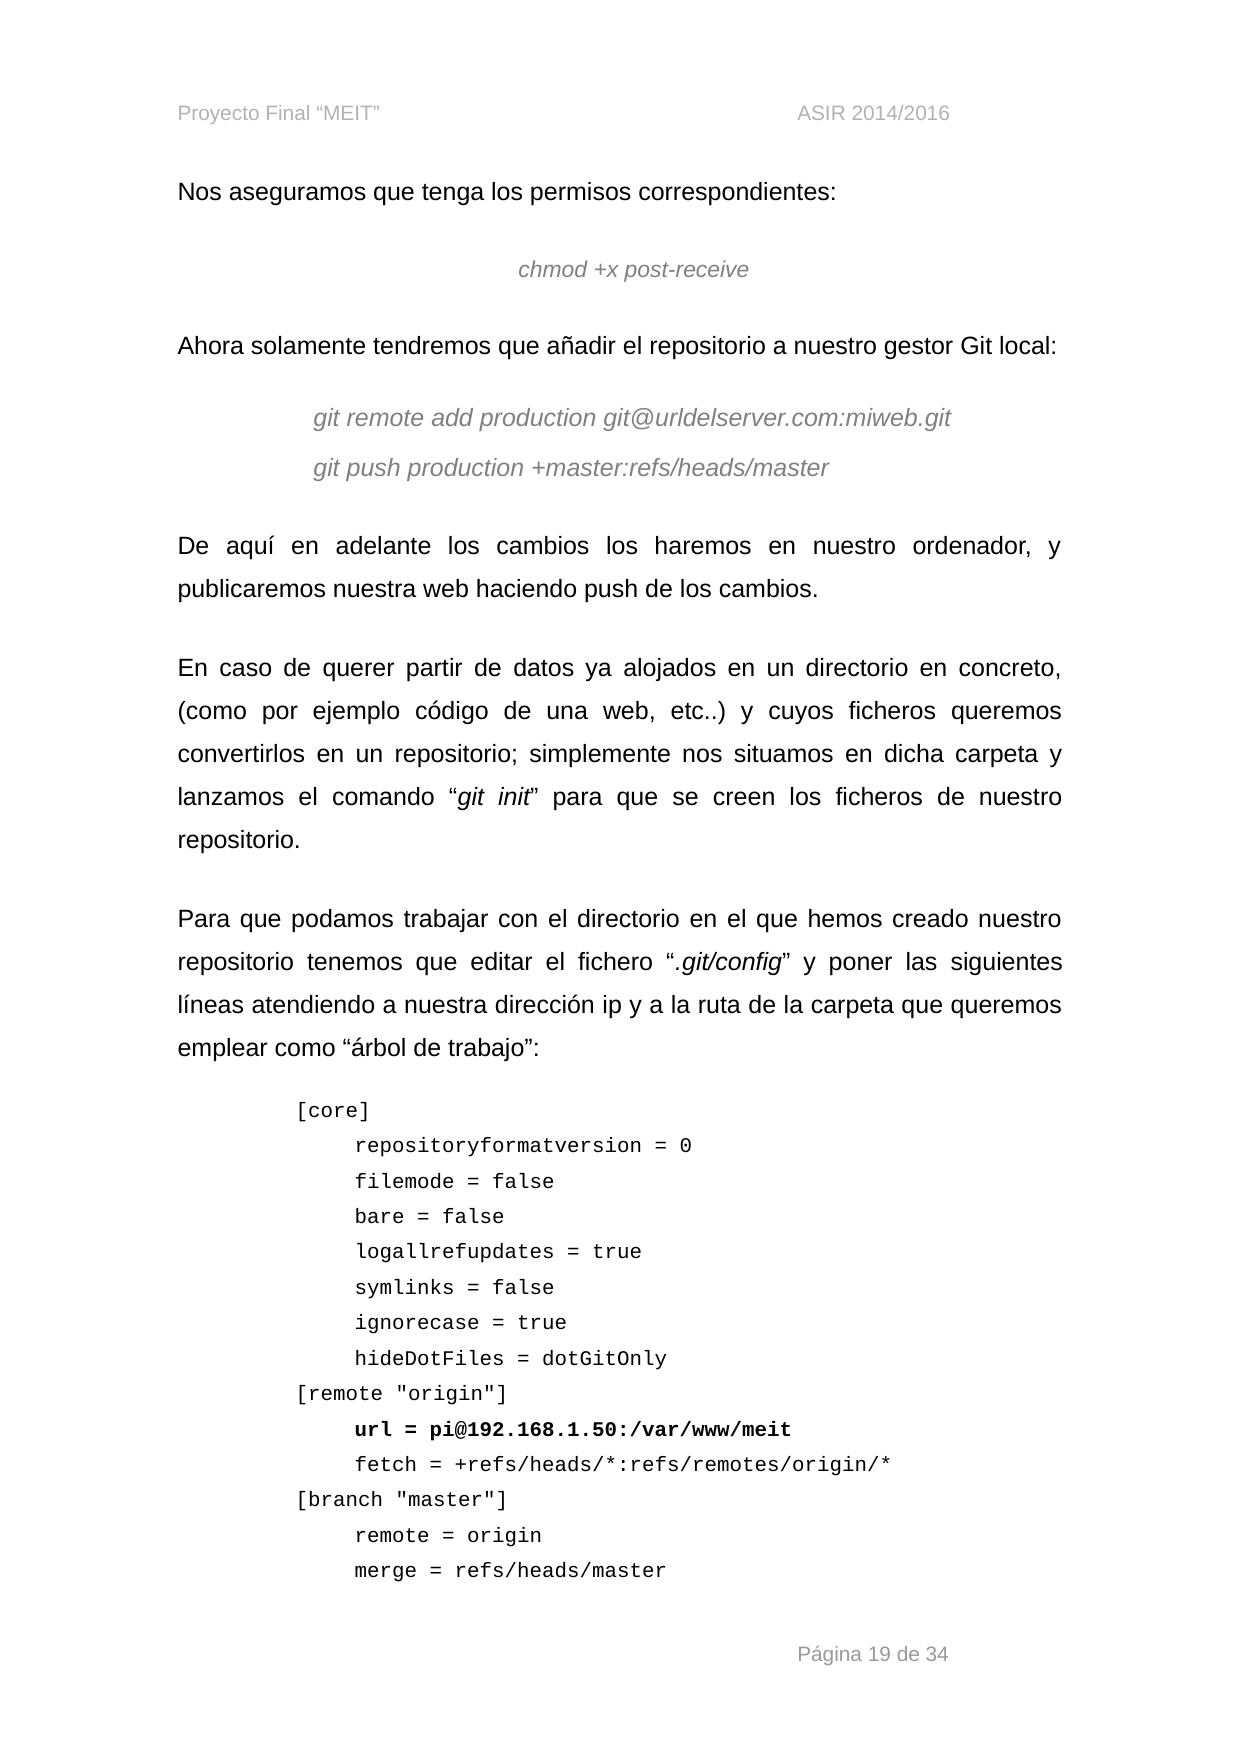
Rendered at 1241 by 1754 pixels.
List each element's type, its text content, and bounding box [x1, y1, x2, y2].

text logallrefupdates = true [325, 1242, 1063, 1265]
text merge = refs/heads/master [325, 1560, 1063, 1584]
text repositoryformatversion = 0 [325, 1135, 1063, 1159]
text chmod +x post-receive [207, 256, 1063, 282]
text filemode = false [325, 1171, 1063, 1194]
text [core] [295, 1100, 1063, 1123]
text Nos aseguramos que tenga los permisos correspondientes: [177, 177, 1063, 206]
text fetch = +refs/heads/*:refs/remotes/origin/* [354, 1454, 1063, 1478]
text En caso de querer partir de datos ya alojados en un directorio en concreto, (como por ejemplo código de una web, etc..) y cuyos ficheros queremos convertirlos en un repositorio; simplemente nos situamos en dicha carpeta y lanzamos el comando “git init” para que se creen los ficheros de nuestro repositorio. [177, 653, 1063, 854]
text ignorecase = true [325, 1312, 1063, 1336]
text git push production +master:refs/heads/master [313, 452, 1063, 481]
text hideDotFiles = dotGitOnly [325, 1348, 1063, 1371]
text symlinks = false [325, 1277, 1063, 1301]
text [branch "master"] [295, 1489, 1063, 1513]
text bare = false [325, 1206, 1063, 1230]
text Para que podamos trabajar con el directorio en el que hemos creado nuestro repositorio tenemos que editar el fichero “.git/config” y poner las siguientes líneas atendiendo a nuestra dirección ip y a la ruta de la carpeta que queremos emplear como “árbol de trabajo”: [177, 904, 1063, 1062]
text url = pi@192.168.1.50:/var/www/meit [354, 1419, 1063, 1442]
text remote = origin [325, 1525, 1063, 1548]
text Ahora solamente tendremos que añadir el repositorio a nuestro gestor Git local: [177, 331, 1063, 359]
text git remote add production git@urldelserver.com:miweb.git [313, 403, 1063, 432]
text [remote "origin"] [295, 1383, 1063, 1407]
text De aquí en adelante los cambios los haremos en nuestro ordenador, y publicaremos nuestra web haciendo push de los cambios. [177, 531, 1063, 603]
